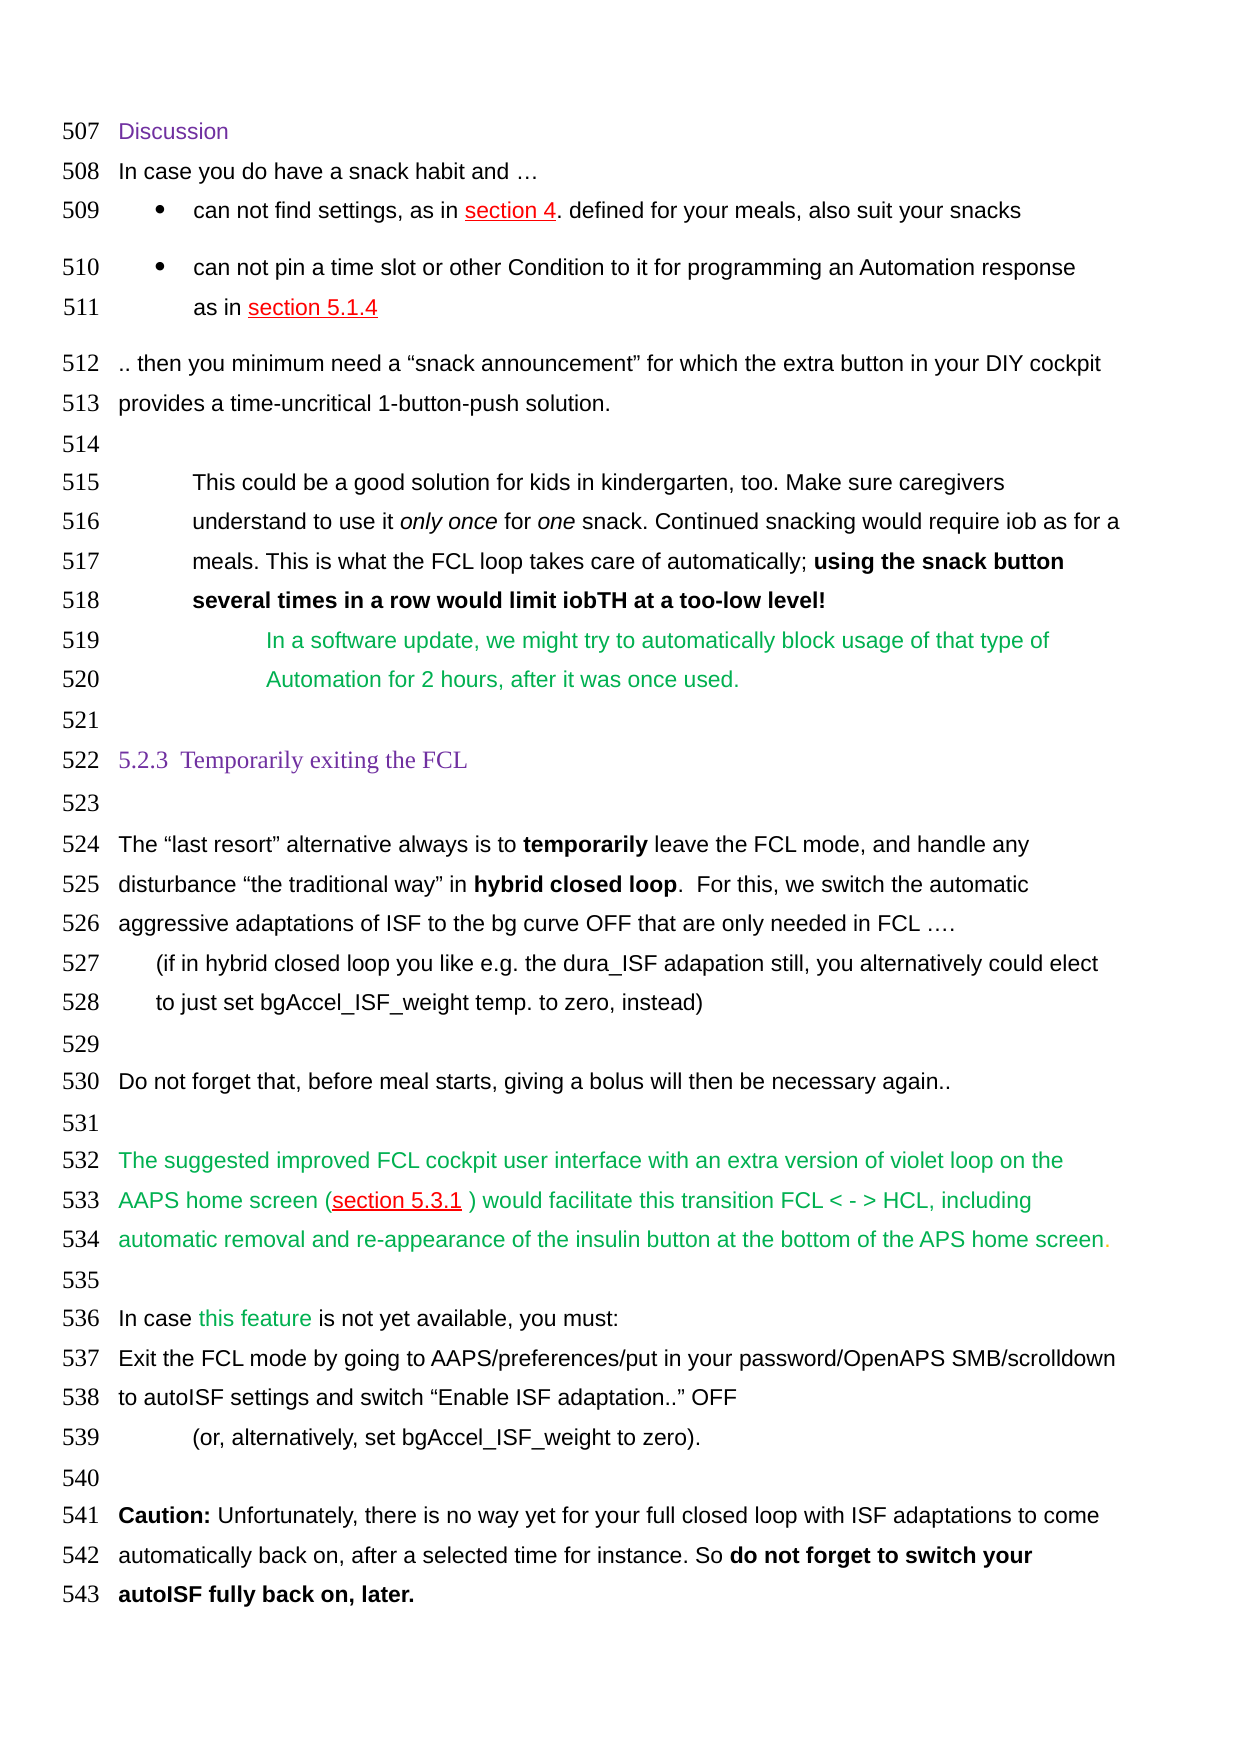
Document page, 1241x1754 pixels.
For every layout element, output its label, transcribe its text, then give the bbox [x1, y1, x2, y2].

text The suggested improved FCL cockpit user interface with an extra version of violet loop on the AAPS home screen (section 5.3.1 ) would facilitate this transition FCL < - > HCL, including automatic removal and re-appearance of the insulin button at the bottom of the APS home screen. [118, 1147, 1122, 1252]
list can not pin a time slot or other Condition to it for programming an Automation response as in section 5.1.4 [156, 254, 1122, 320]
text In a software update, we might try to automatically block usage of that type of Automation for 2 hours, after it was once used. [266, 627, 1122, 692]
text Do not forget that, before meal starts, giving a bolus will then be necessary again.. [118, 1068, 1122, 1094]
text This could be a good solution for kids in kindergarten, too. Make sure caregivers understand to use it only once for one snack. Continued snacking would require iob as for a meals. This is what the FCL loop takes care of automatically; using the snack button several times in a row would limit iobTH at a too-low level! [192, 469, 1122, 613]
text Discussion [118, 118, 1122, 144]
text (if in hybrid closed loop you like e.g. the dura_ISF adapation still, you alternatively could elect to just set bgAccel_ISF_weight temp. to zero, instead) [156, 950, 1122, 1016]
text In case this feature is not yet available, you must: [118, 1305, 1122, 1331]
text .. then you minimum need a “snack announcement” for which the extra button in your DIY cockpit provides a time-uncritical 1-button-push solution. [118, 350, 1122, 416]
text The “last resort” alternative always is to temporarily leave the FCL mode, and handle any disturbance “the traditional way” in hybrid closed loop. For this, we switch the automatic aggressive adaptations of ISF to the bg curve OFF that are only needed in FCL …. [118, 831, 1122, 937]
list can not find settings, as in section 4. defined for your meals, also suit your snacks [156, 197, 1122, 224]
text 5.2.3 Temporarily exiting the FCL [118, 745, 1122, 774]
text (or, alternatively, set bgAccel_ISF_weight to zero). [192, 1423, 1122, 1450]
text In case you do have a snack habit and … [118, 158, 1122, 184]
text Exit the FCL mode by going to AAPS/preferences/put in your password/OpenAPS SMB/scrolldown to autoISF settings and switch “Enable ISF adaptation..” OFF [118, 1344, 1122, 1410]
text Caution: Unfortunately, there is no way yet for your full closed loop with ISF adaptations to come automatically back on, after a selected time for instance. So do not forget to switch your autoISF fully back on, later. [118, 1502, 1122, 1608]
